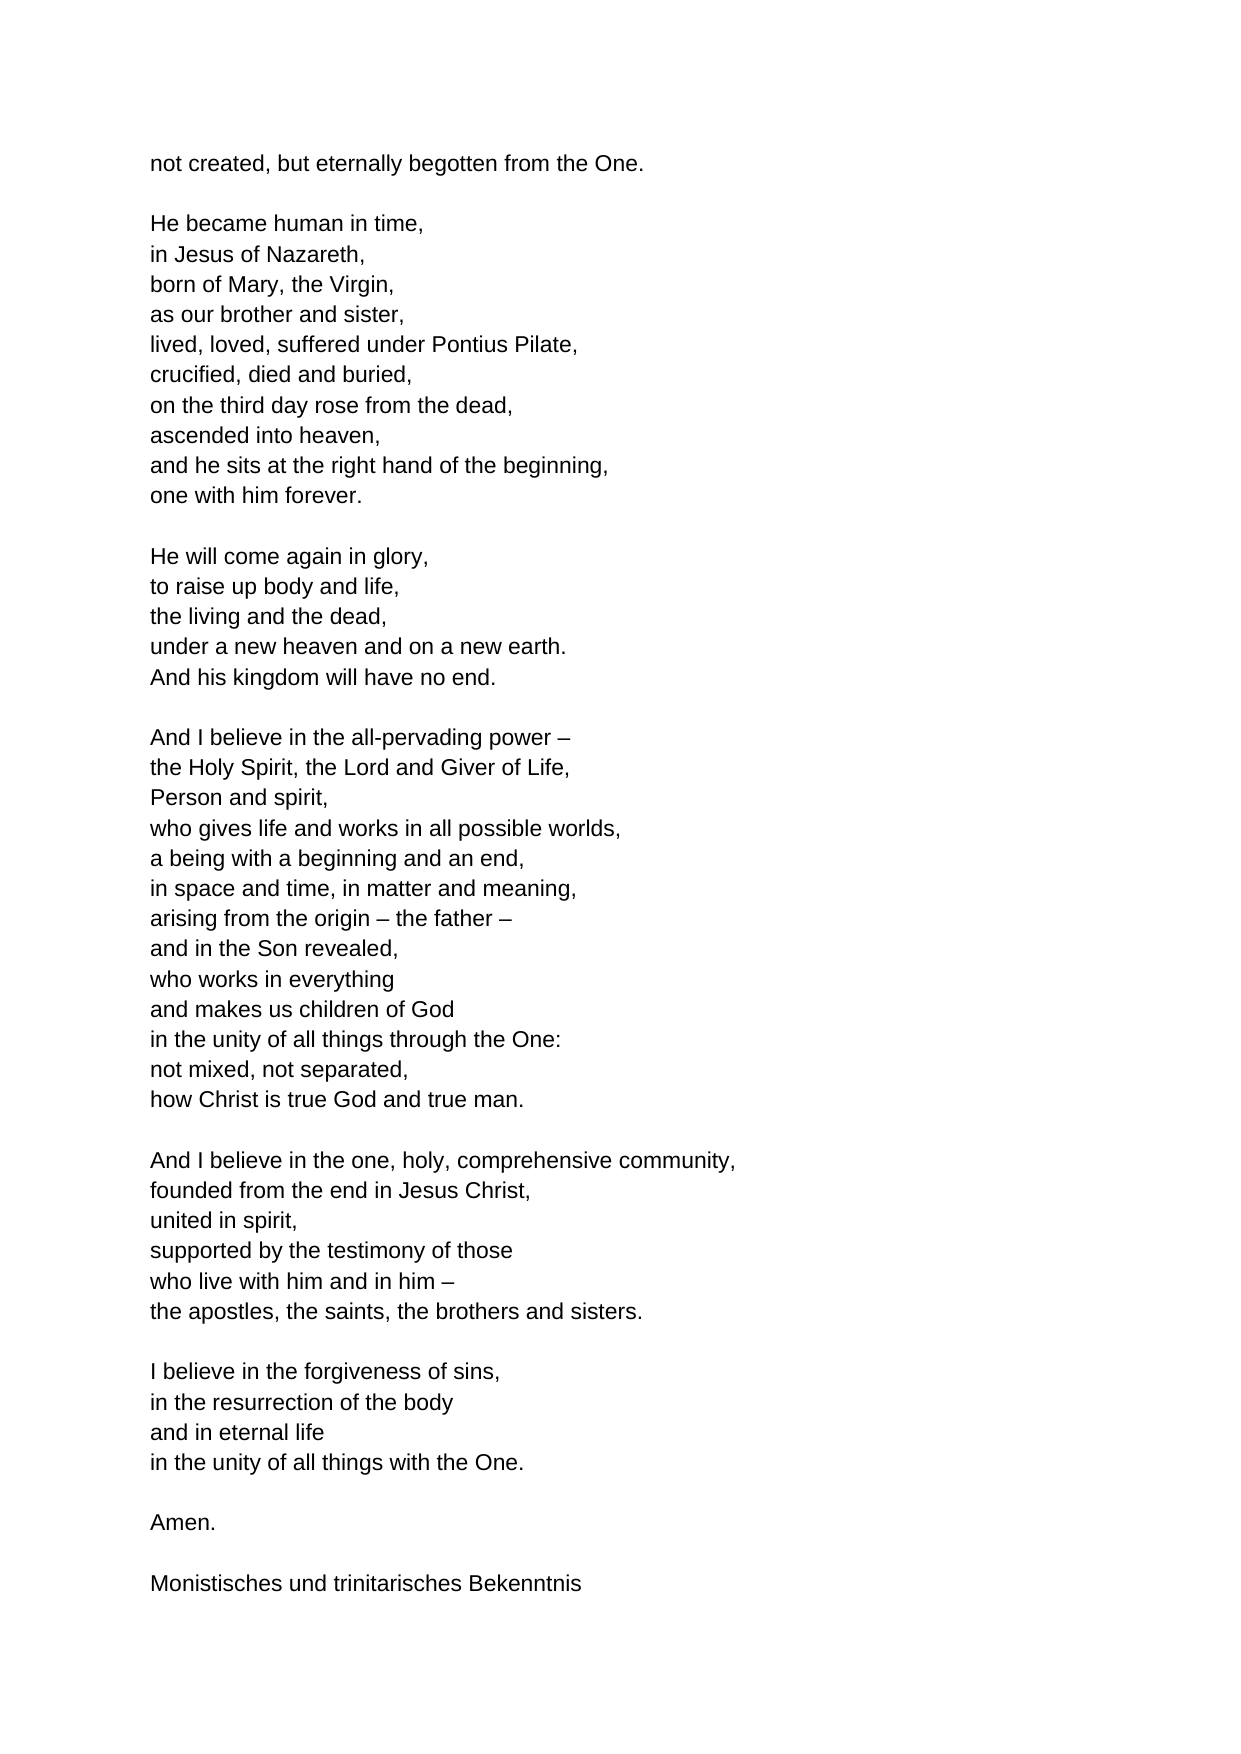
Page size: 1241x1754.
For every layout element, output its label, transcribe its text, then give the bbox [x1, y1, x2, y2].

text Amen. [150, 1509, 1090, 1536]
text Monistisches und trinitarisches Bekenntnis [150, 1570, 1090, 1596]
text He will come again in glory, [150, 543, 1090, 569]
text lived, loved, suffered under Pontius Pilate, [150, 331, 1090, 358]
text as our brother and sister, [150, 301, 1090, 327]
text under a new heaven and on a new earth. [150, 633, 1090, 660]
text in the resurrection of the body [150, 1388, 1090, 1415]
text in Jesus of Nazareth, [150, 241, 1090, 267]
text in space and time, in matter and meaning, [150, 875, 1090, 901]
text and makes us children of God [150, 996, 1090, 1022]
text to raise up body and life, [150, 573, 1090, 599]
text and he sits at the right hand of the beginning, [150, 452, 1090, 478]
text And I believe in the all-pervading power – [150, 724, 1090, 750]
text not mixed, not separated, [150, 1056, 1090, 1083]
text on the third day rose from the dead, [150, 392, 1090, 418]
text arising from the origin – the father – [150, 905, 1090, 932]
text who works in everything [150, 966, 1090, 992]
text Person and spirit, [150, 784, 1090, 811]
text ascended into heaven, [150, 422, 1090, 448]
text crucified, died and buried, [150, 361, 1090, 388]
text how Christ is true God and true man. [150, 1086, 1090, 1113]
text a being with a beginning and an end, [150, 845, 1090, 871]
text united in spirit, [150, 1207, 1090, 1234]
text And I believe in the one, holy, comprehensive community, [150, 1147, 1090, 1173]
text in the unity of all things with the One. [150, 1449, 1090, 1475]
text not created, but eternally begotten from the One. [150, 150, 1090, 176]
text the Holy Spirit, the Lord and Giver of Life, [150, 754, 1090, 781]
text And his kingdom will have no end. [150, 663, 1090, 690]
text I believe in the forgiveness of sins, [150, 1358, 1090, 1385]
text who live with him and in him – [150, 1268, 1090, 1294]
text born of Mary, the Virgin, [150, 271, 1090, 297]
text who gives life and works in all possible worlds, [150, 814, 1090, 841]
text supported by the testimony of those [150, 1237, 1090, 1264]
text and in the Son revealed, [150, 935, 1090, 962]
text founded from the end in Jesus Christ, [150, 1177, 1090, 1203]
text the living and the dead, [150, 603, 1090, 629]
text the apostles, the saints, the brothers and sisters. [150, 1298, 1090, 1324]
text He became human in time, [150, 210, 1090, 237]
text and in eternal life [150, 1419, 1090, 1445]
text one with him forever. [150, 482, 1090, 509]
text in the unity of all things through the One: [150, 1026, 1090, 1052]
